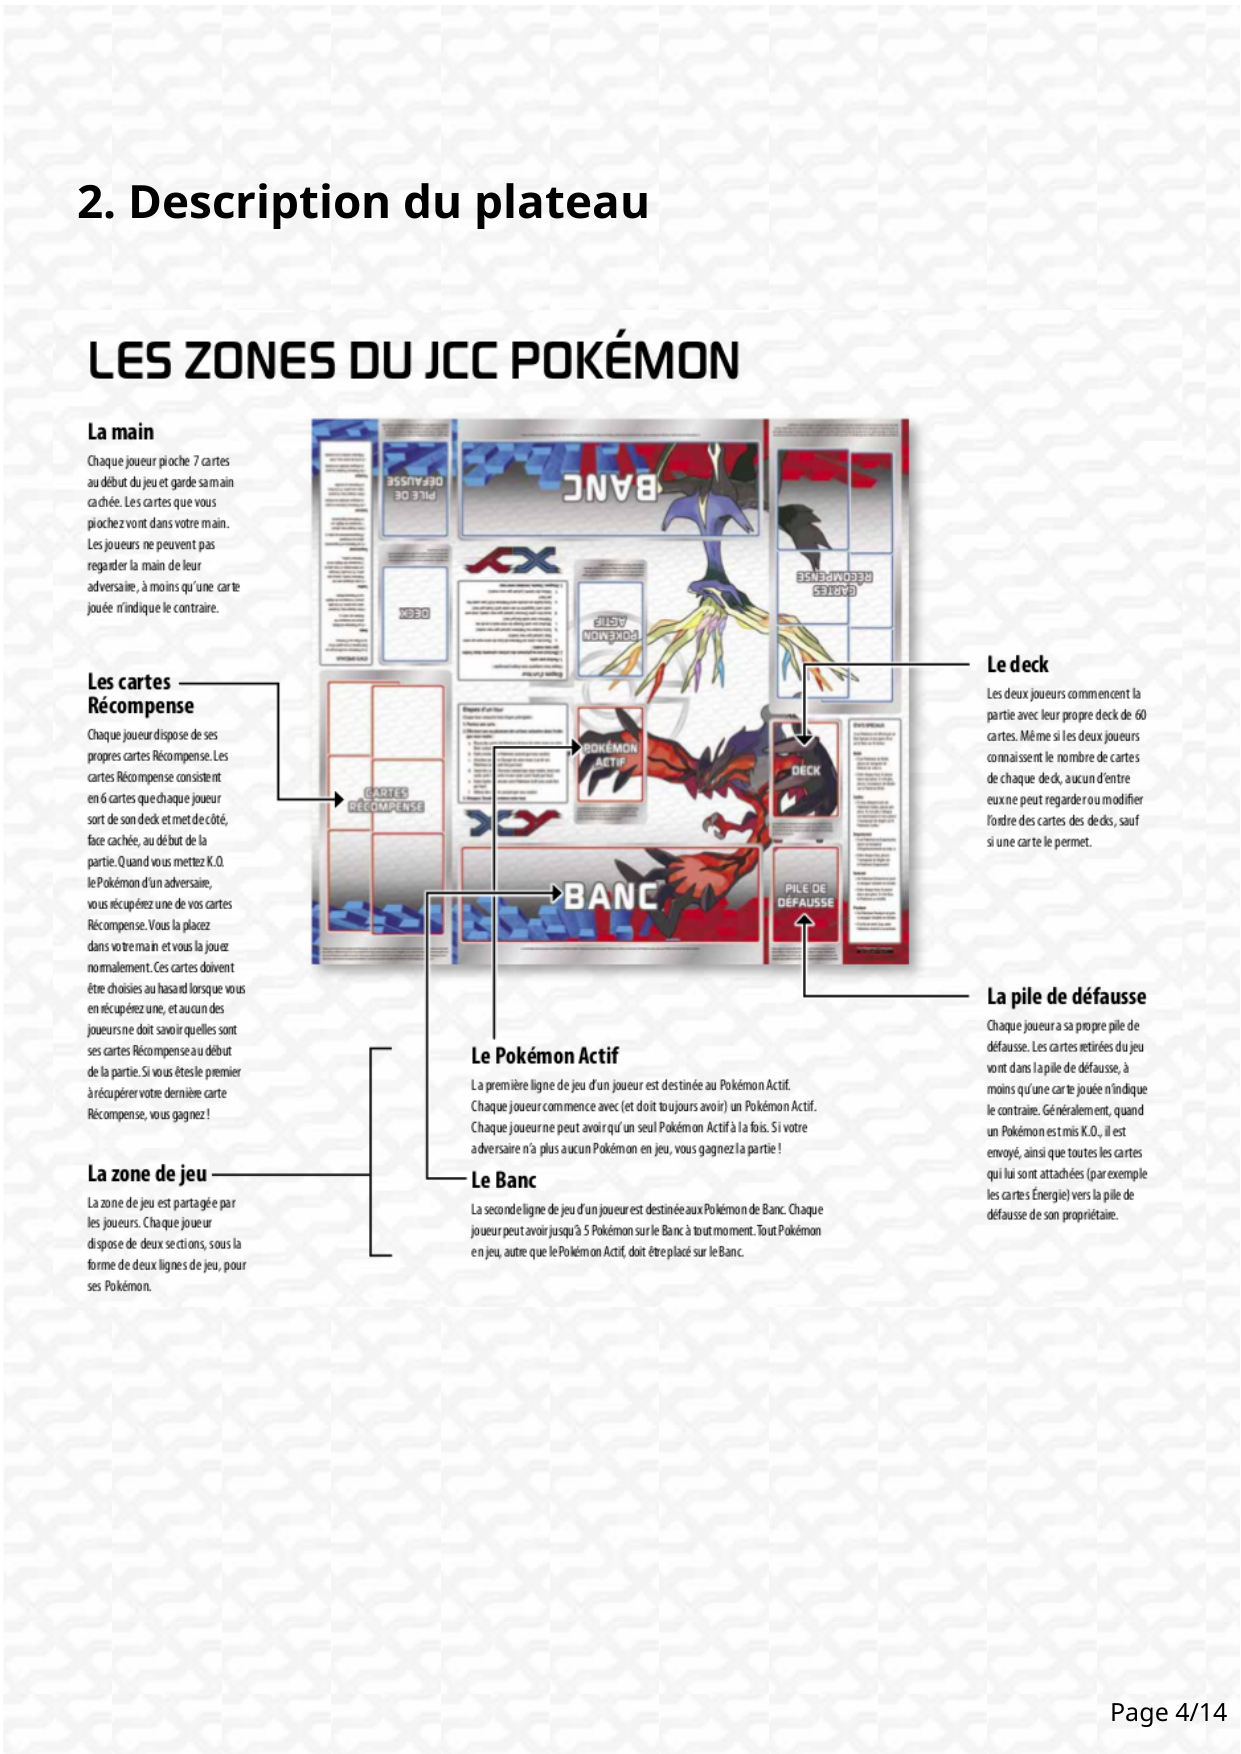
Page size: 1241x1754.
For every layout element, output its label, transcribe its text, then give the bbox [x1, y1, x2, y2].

text 2. Description du plateau [3, 170, 1240, 232]
picture [3, 5, 1241, 1754]
